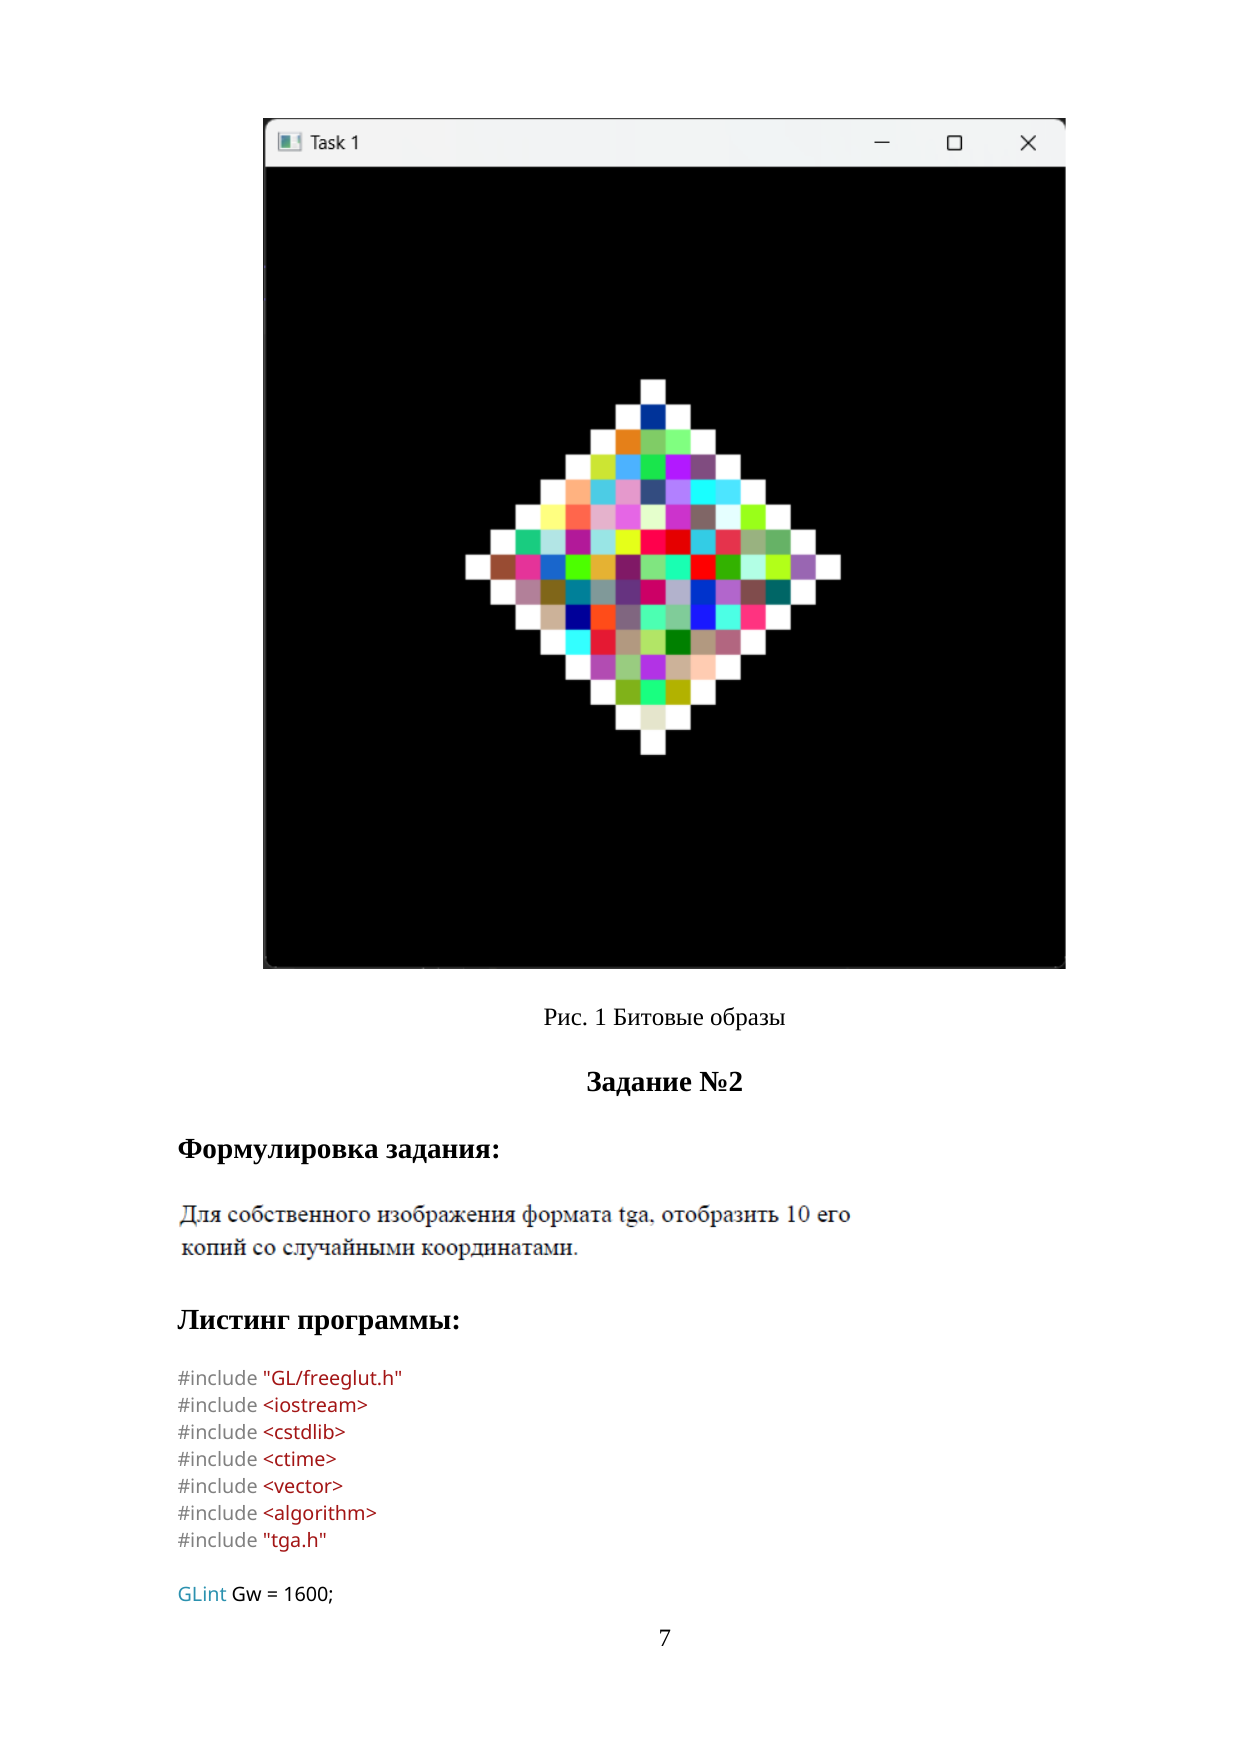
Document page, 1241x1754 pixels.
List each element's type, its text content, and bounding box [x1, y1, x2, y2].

text Листинг программы: [177, 1302, 1152, 1335]
text #include <vector> [177, 1472, 1152, 1499]
picture [263, 118, 1066, 969]
text #include <iostream> [177, 1391, 1152, 1418]
text #include "tga.h" [177, 1526, 1152, 1553]
text Формулировка задания: [177, 1131, 1152, 1165]
text #include "GL/freeglut.h" [177, 1364, 1152, 1391]
text #include <cstdlib> [177, 1418, 1152, 1445]
text Задание №2 [177, 1064, 1152, 1098]
text Рис. 1 Битовые образы [177, 1002, 1152, 1031]
picture [177, 1198, 855, 1269]
text #include <ctime> [177, 1445, 1152, 1472]
text GLint Gw = 1600; [177, 1580, 1152, 1607]
text #include <algorithm> [177, 1499, 1152, 1526]
